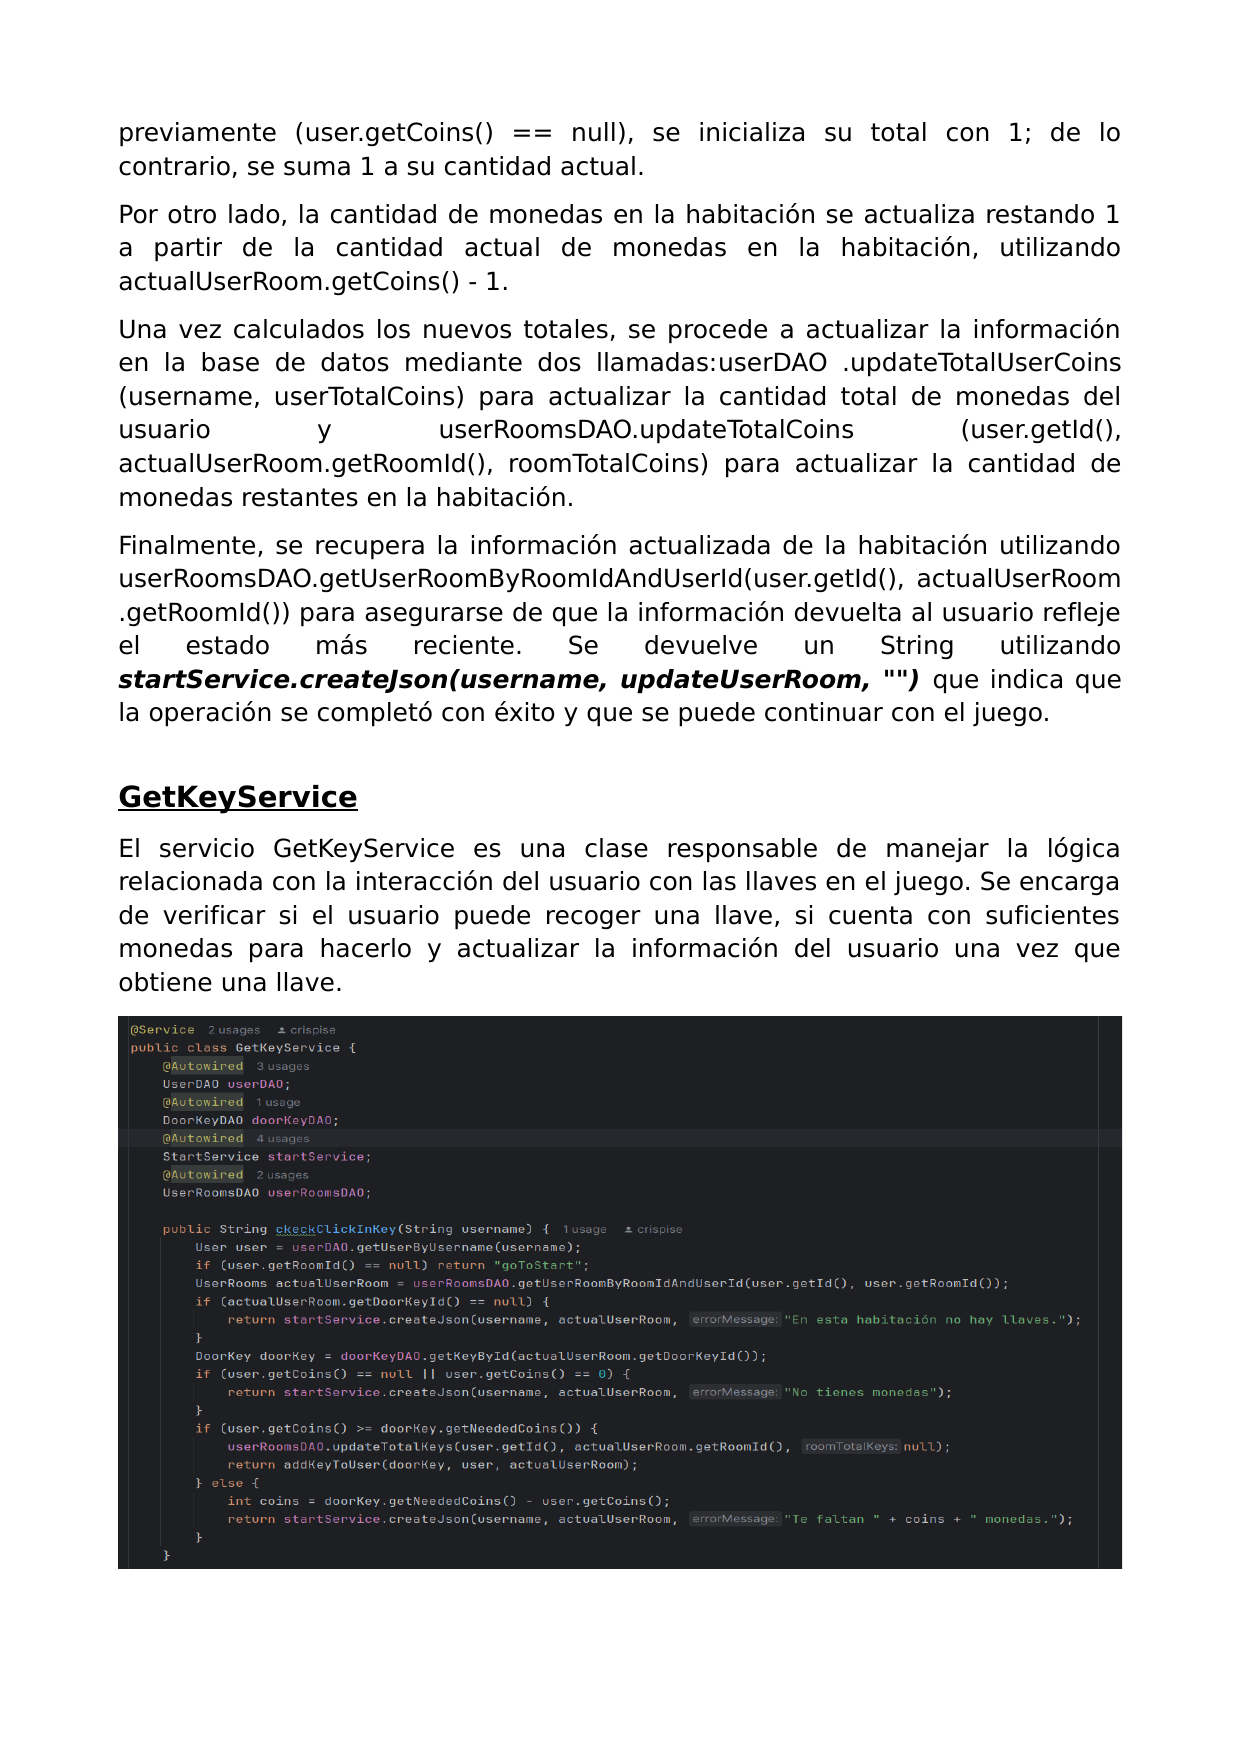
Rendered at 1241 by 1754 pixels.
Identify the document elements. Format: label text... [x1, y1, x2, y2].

text Finalmente, se recupera la información actualizada de la habitación utilizando userRoomsDAO.getUserRoomByRoomIdAndUserId(user.getId(), actualUserRoom .getRoomId()) para asegurarse de que la información devuelta al usuario refleje el estado más reciente. Se devuelve un String utilizando startService.createJson(username, updateUserRoom, "") que indica que la operación se completó con éxito y que se puede continuar con el juego. [118, 531, 1122, 728]
text Por otro lado, la cantidad de monedas en la habitación se actualiza restando 1 a partir de la cantidad actual de monedas en la habitación, utilizando actualUserRoom.getCoins() - 1. [118, 200, 1122, 296]
text El servicio GetKeyService es una clase responsable de manejar la lógica relacionada con la interacción del usuario con las llaves en el juego. Se encarga de verificar si el usuario puede recoger una llave, si cuenta con suficientes monedas para hacerlo y actualizar la información del usuario una vez que obtiene una llave. [118, 834, 1122, 997]
picture [118, 1016, 1123, 1569]
text GetKeyService [118, 780, 1122, 814]
text previamente (user.getCoins() == null), se inicializa su total con 1; de lo contrario, se suma 1 a su cantidad actual. [118, 118, 1122, 181]
text Una vez calculados los nuevos totales, se procede a actualizar la información en la base de datos mediante dos llamadas:userDAO .updateTotalUserCoins (username, userTotalCoins) para actualizar la cantidad total de monedas del usuario y userRoomsDAO.updateTotalCoins (user.getId(), actualUserRoom.getRoomId(), roomTotalCoins) para actualizar la cantidad de monedas restantes en la habitación. [118, 315, 1122, 512]
